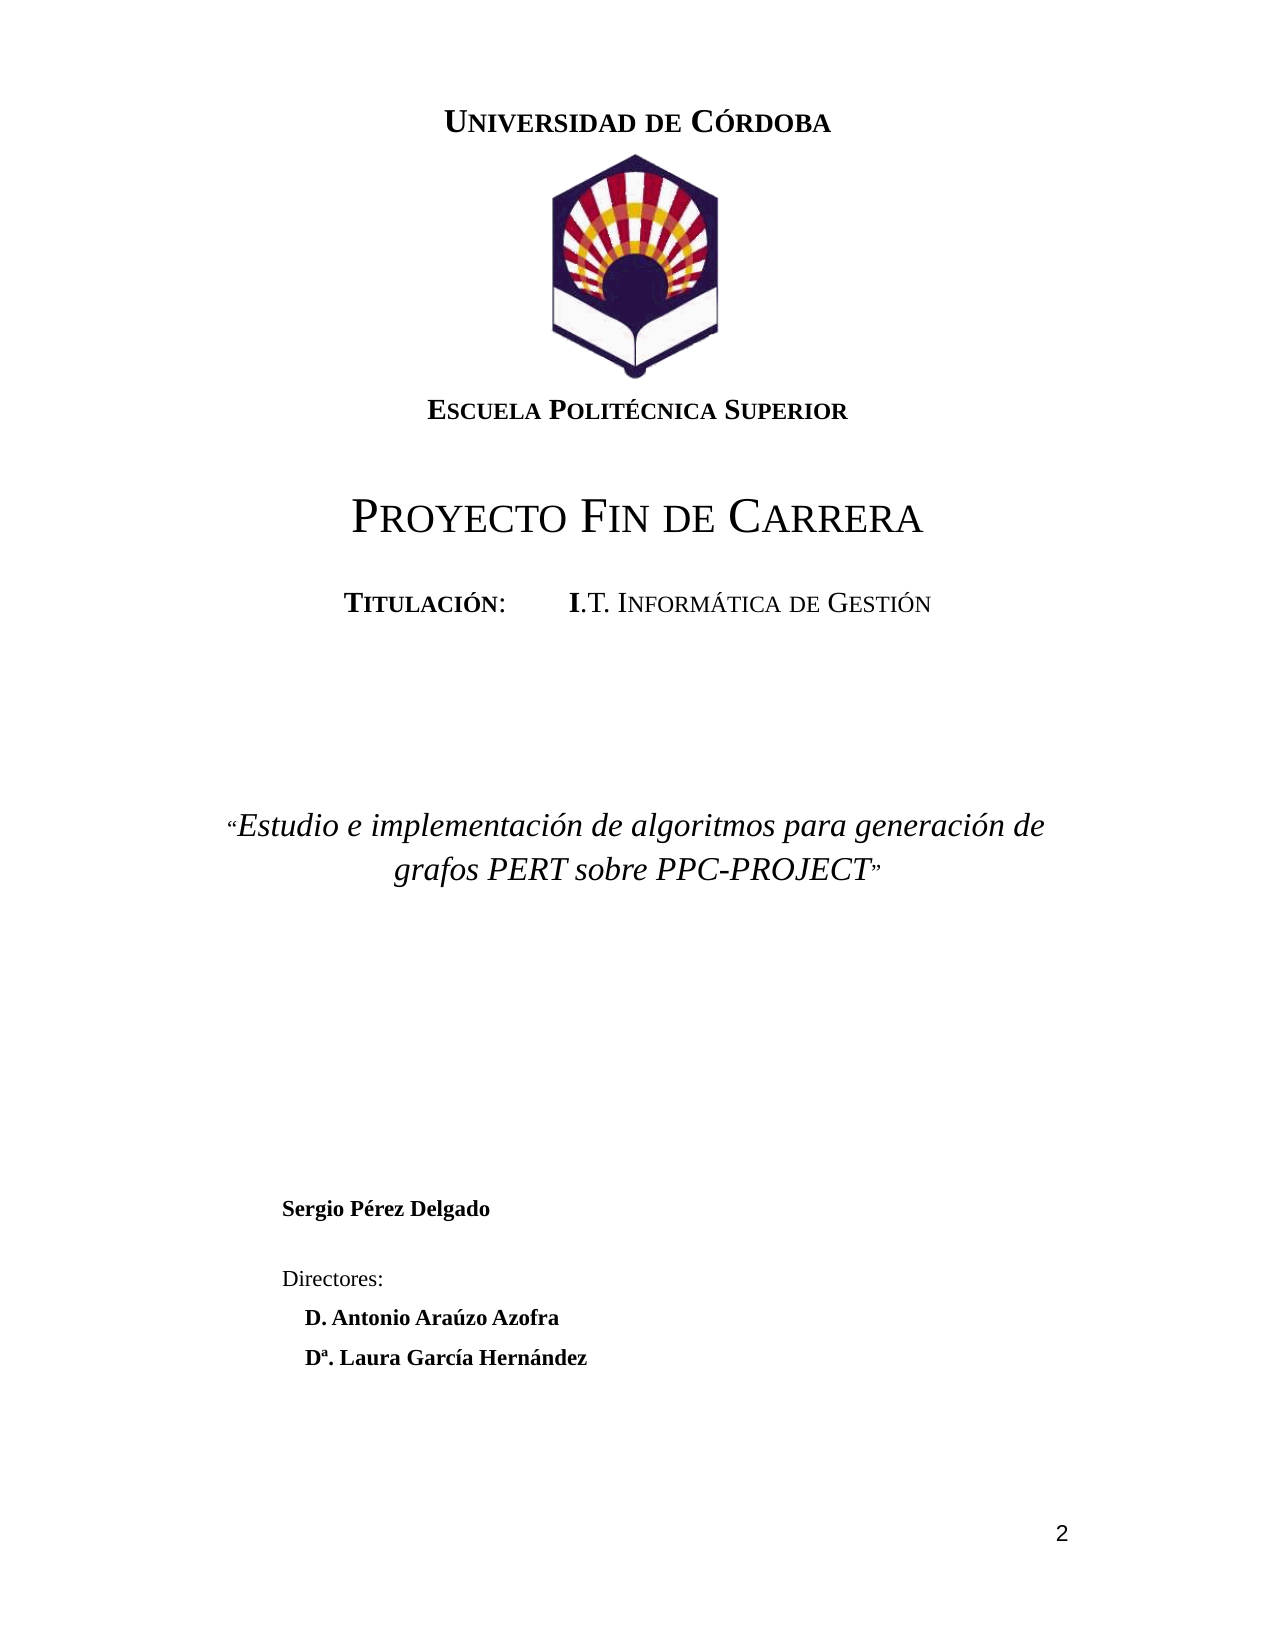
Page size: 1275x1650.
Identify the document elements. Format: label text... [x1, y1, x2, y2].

text Directores: [207, 1265, 1068, 1291]
text Proyecto Fin de Carrera [207, 486, 1068, 543]
text Escuela Politécnica Superior [207, 392, 1068, 426]
text Dª. Laura García Hernández [207, 1344, 1068, 1370]
text Universidad de Córdoba [207, 101, 1068, 140]
picture [546, 145, 729, 389]
text Titulación: I.T. Informática de Gestión [207, 585, 1068, 619]
text “Estudio e implementación de algoritmos para generación de grafos PERT sobre PPC-PROJECT” [207, 805, 1068, 887]
text D. Antonio Araúzo Azofra [207, 1304, 1068, 1331]
text Sergio Pérez Delgado [207, 1195, 1068, 1221]
